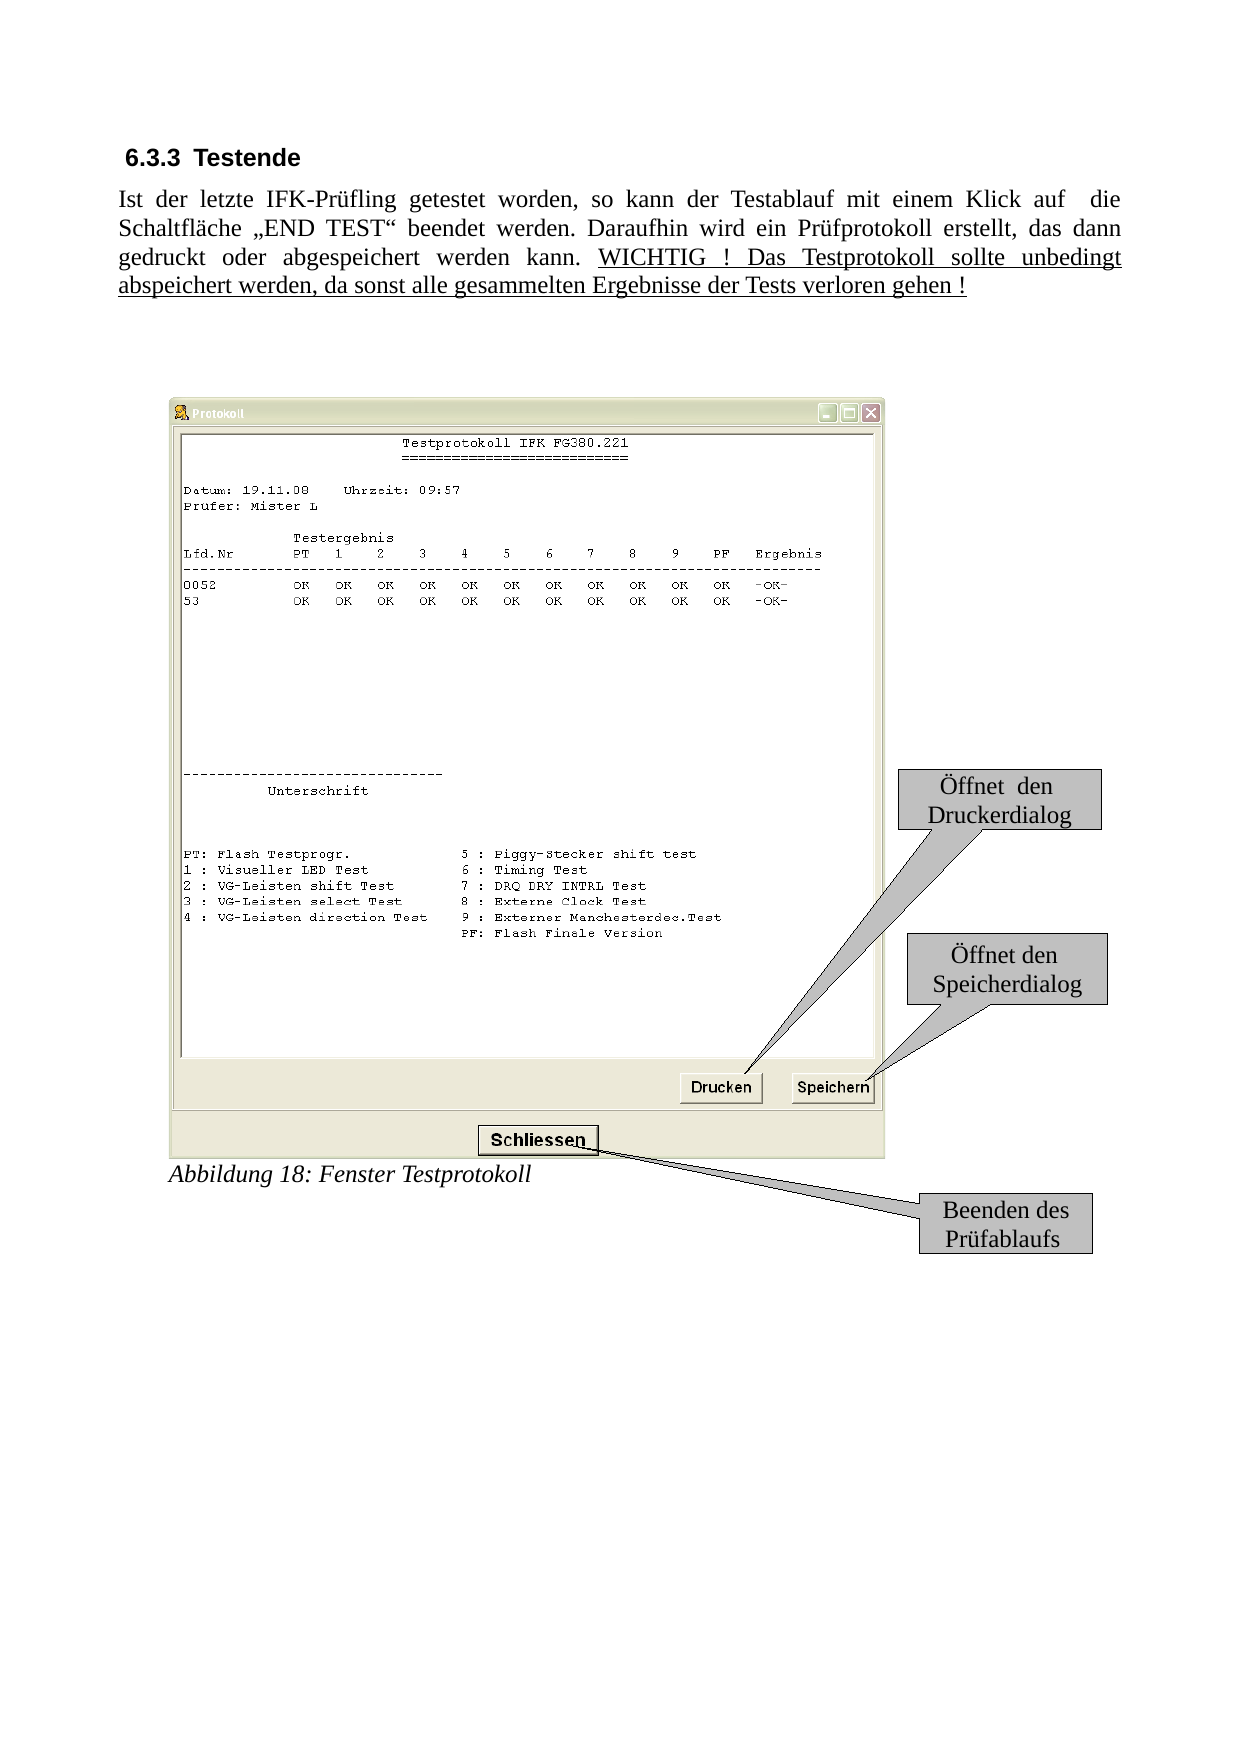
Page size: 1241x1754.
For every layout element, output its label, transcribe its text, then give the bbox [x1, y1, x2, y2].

subtitle Testende [118, 143, 1122, 172]
text Ist der letzte IFK-Prüfling getestet worden, so kann der Testablauf mit einem Klick auf die Schaltfläche „END TEST“ beendet werden. Daraufhin wird ein Prüfprotokoll erstellt, das dann gedruckt oder abgespeichert werden kann. WICHTIG ! Das Testprotokoll sollte unbedingt abspeichert werden, da sonst alle gesammelten Ergebnisse der Tests verloren gehen ! [118, 184, 1122, 299]
text Abbildung 18: Fenster Testprotokoll [169, 1159, 768, 1188]
picture [168, 397, 886, 1159]
text [658, 1159, 885, 1188]
